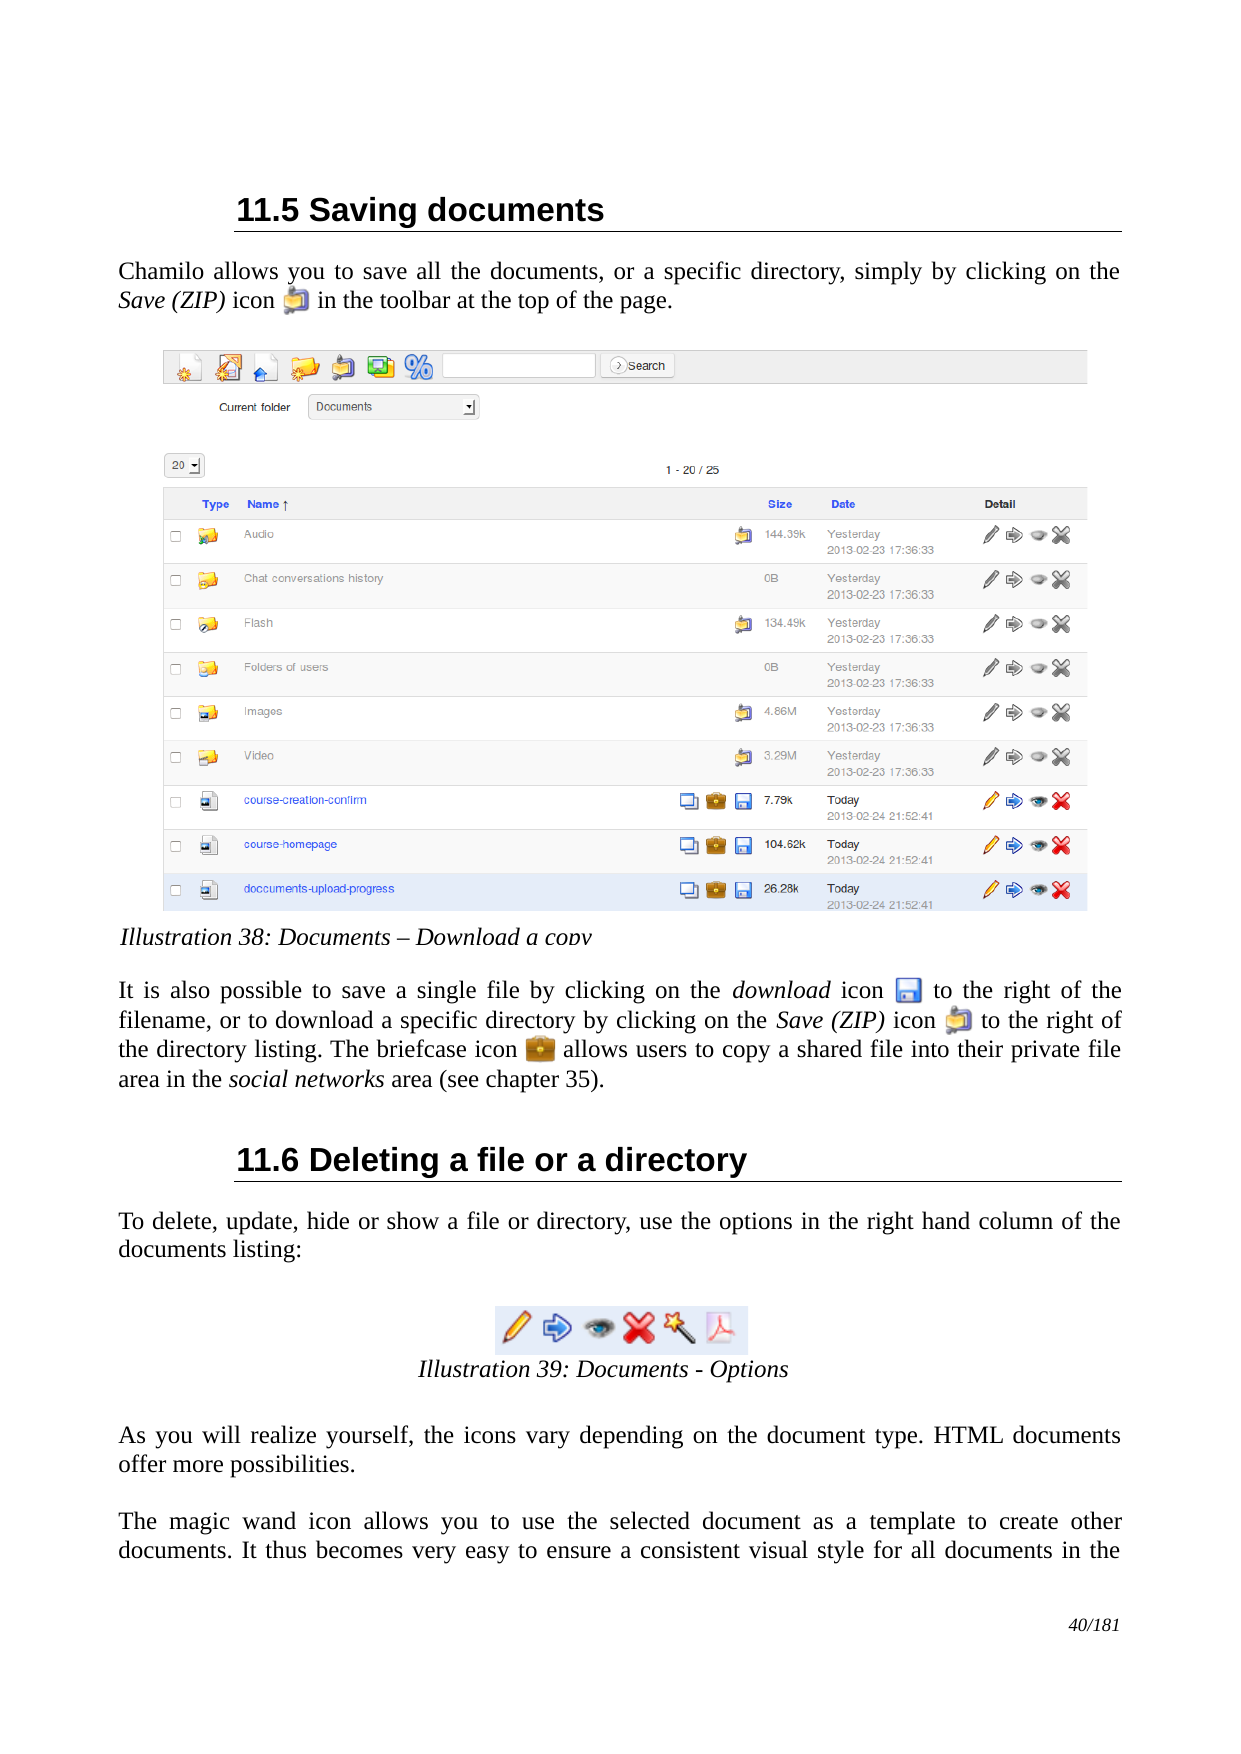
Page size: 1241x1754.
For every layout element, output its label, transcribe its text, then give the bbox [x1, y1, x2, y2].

text To delete, update, hide or show a file or directory, use the options in the right hand column of the documents listing: [118, 1206, 1122, 1263]
picture [893, 975, 924, 1005]
text Illustration 39: Documents - Options [418, 1306, 822, 1383]
text The magic wand icon allows you to use the selected document as a template to create other documents. It thus becomes very easy to ensure a consistent visual style for all documents in the [118, 1506, 1122, 1564]
text Chamilo allows you to save all the documents, or a specific directory, simply by clicking on the Save (ZIP) icon in the toolbar at the top of the page. [118, 256, 1122, 314]
text It is also possible to save a single file by clicking on the download icon to the right of the filename, or to download a specific directory by clicking on the Save (ZIP) icon to the right of the directory listing. The briefcase icon allows users to copy a shared file into their private file area in the social networks area (see chapter 35). [118, 975, 1122, 1092]
text Illustration 38: Documents – Download a copy [120, 357, 1120, 945]
picture [943, 1004, 973, 1035]
picture [525, 1034, 556, 1064]
subtitle Saving documents [234, 190, 1122, 231]
picture [495, 1306, 749, 1355]
picture [281, 285, 311, 315]
subtitle Deleting a file or a directory [234, 1140, 1122, 1181]
text As you will realize yourself, the icons vary depending on the document type. HTML documents offer more possibilities. [118, 1420, 1122, 1478]
picture [152, 344, 1088, 911]
